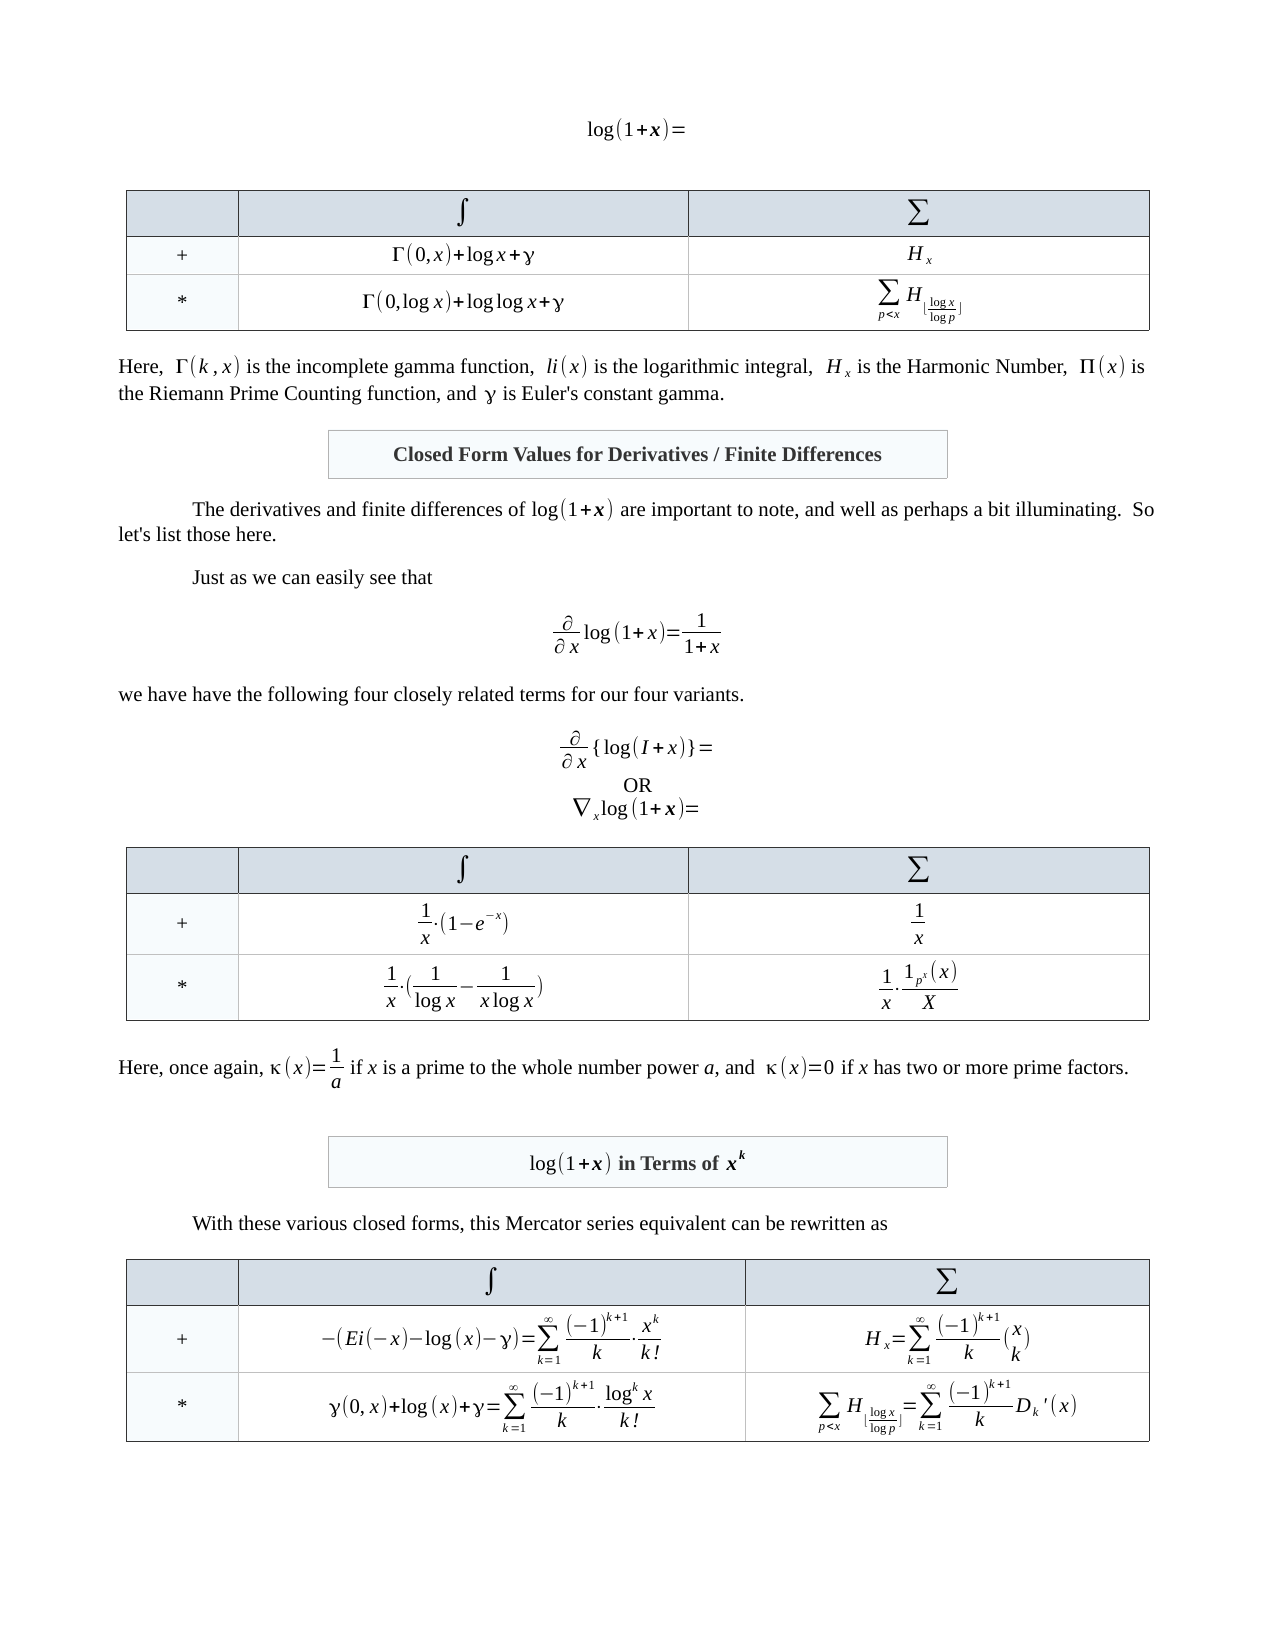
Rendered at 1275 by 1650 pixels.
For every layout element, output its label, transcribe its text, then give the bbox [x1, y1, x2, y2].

table_header [746, 1260, 1149, 1305]
table_header [239, 1260, 745, 1305]
table_cell * [127, 955, 238, 1019]
table_cell * [127, 275, 238, 329]
table_cell [239, 1306, 745, 1372]
text in Terms of [329, 1137, 947, 1187]
table_header [689, 191, 1149, 236]
table_cell + [127, 894, 238, 954]
text we have have the following four closely related terms for our four variants. [118, 682, 1157, 706]
table_cell [239, 275, 688, 329]
table_cell [239, 955, 688, 1019]
table_header [127, 1260, 238, 1305]
text Here, once again,if x is a prime to the whole number power a, and if x has two or more prime factors. [118, 1044, 1157, 1093]
table_cell [239, 237, 688, 273]
table_header [239, 848, 688, 893]
table_cell + [127, 1306, 238, 1372]
table_cell [689, 955, 1149, 1019]
text With these various closed forms, this Mercator series equivalent can be rewritten as [118, 1211, 1157, 1235]
table_cell [746, 1306, 1149, 1372]
table_cell [689, 275, 1149, 329]
table_header [239, 191, 688, 236]
text The derivatives and finite differences ofare important to note, and well as perhaps a bit illuminating. So let's list those here. [118, 497, 1157, 546]
table_header [127, 848, 238, 893]
table_cell [746, 1373, 1149, 1441]
table_cell [239, 894, 688, 954]
table_header [127, 191, 238, 236]
table_cell [689, 894, 1149, 954]
text Just as we can easily see that [118, 565, 1157, 589]
text OR [118, 773, 1157, 797]
text Closed Form Values for Derivatives / Finite Differences [329, 431, 947, 478]
table_cell [689, 237, 1149, 273]
text Here, is the incomplete gamma function, is the logarithmic integral, is the Harmonic Number, is the Riemann Prime Counting function, andis Euler's constant gamma. [118, 354, 1157, 406]
table_cell [239, 1373, 745, 1441]
table_cell * [127, 1373, 238, 1441]
table_cell + [127, 237, 238, 273]
table_header [689, 848, 1149, 893]
